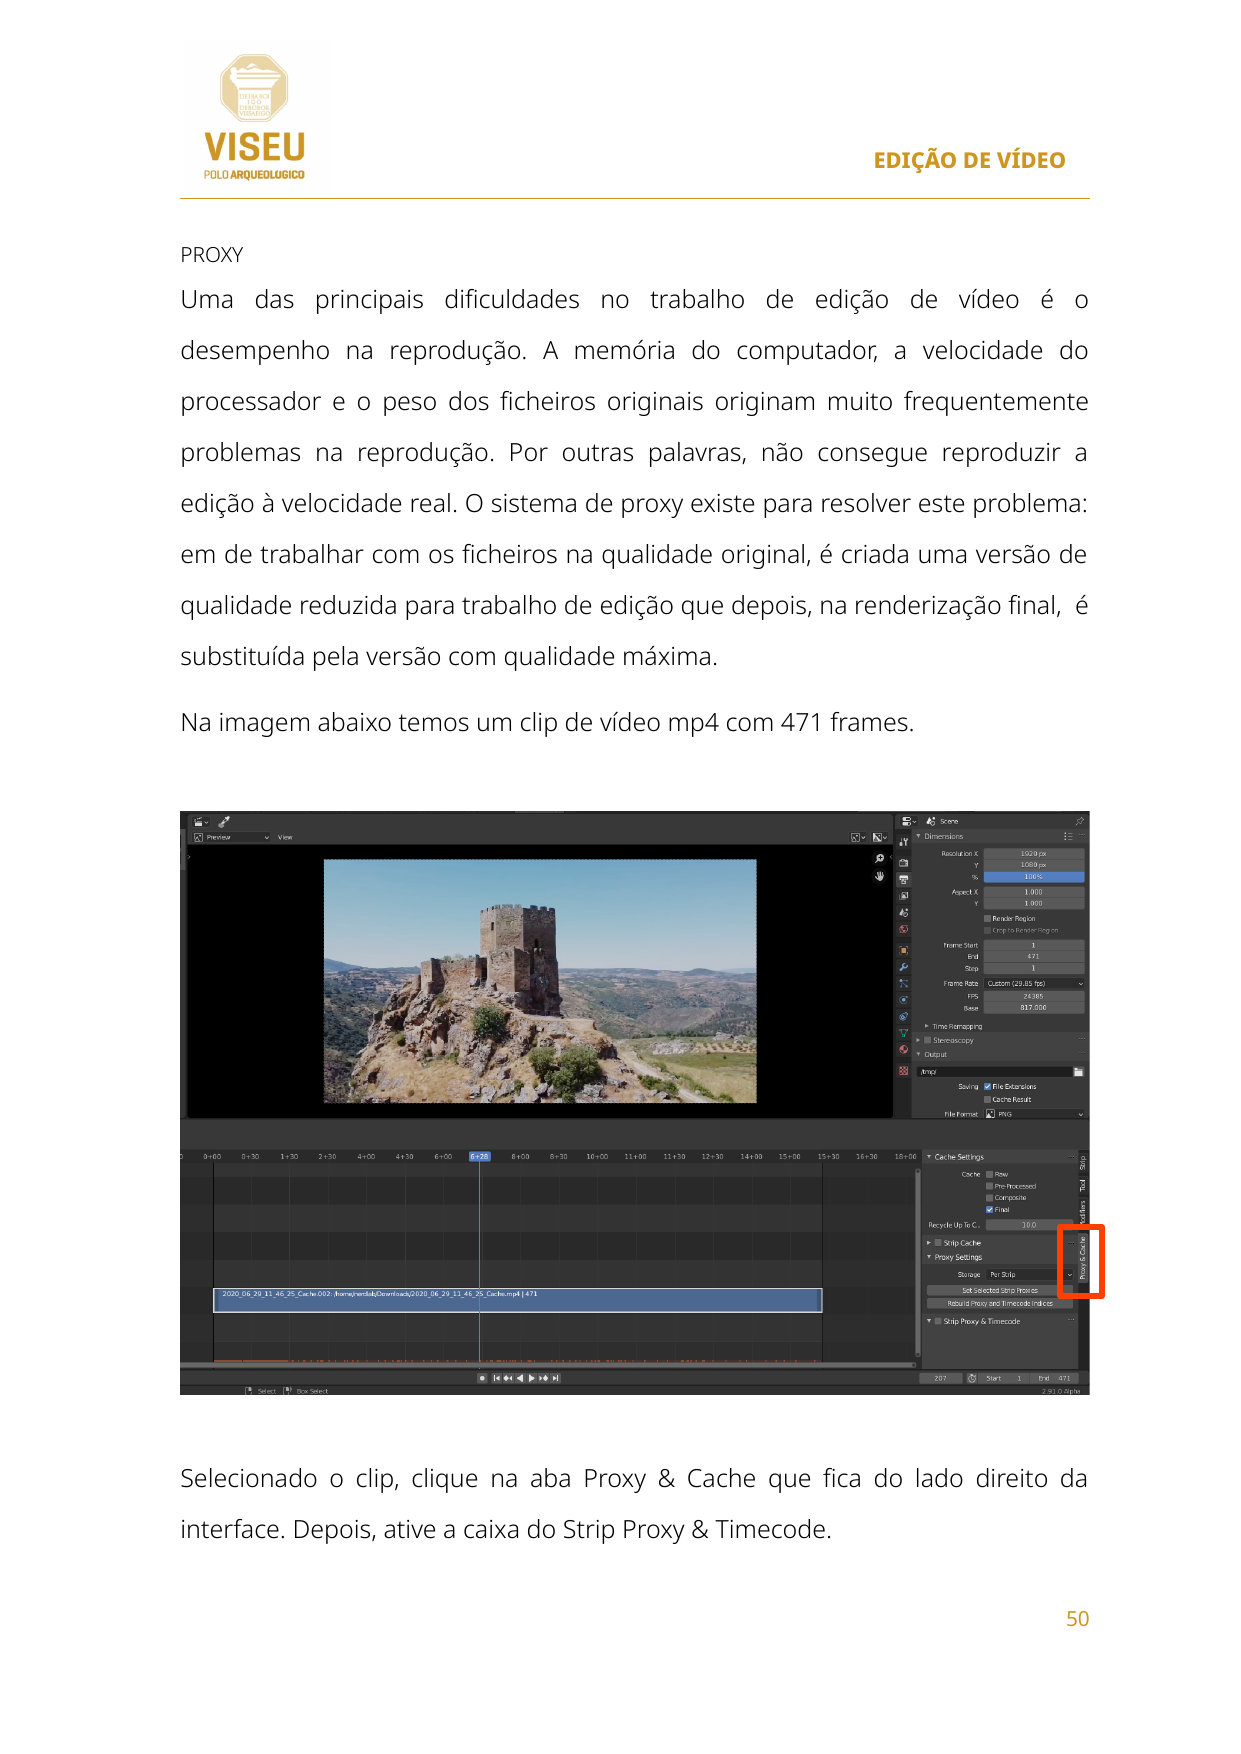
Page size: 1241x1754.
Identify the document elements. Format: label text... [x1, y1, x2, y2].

text Uma das principais dificuldades no trabalho de edição de vídeo é o desempenho na reprodução. A memória do computador, a velocidade do processador e o peso dos ficheiros originais originam muito frequentemente problemas na reprodução. Por outras palavras, não consegue reproduzir a edição à velocidade real. O sistema de proxy existe para resolver este problema: em de trabalhar com os ficheiros na qualidade original, é criada uma versão de qualidade reduzida para trabalho de edição que depois, na renderização final, é substituída pela versão com qualidade máxima. [180, 282, 1090, 673]
subtitle Proxy [180, 241, 1090, 269]
picture [1063, 1230, 1090, 1293]
picture [180, 811, 1090, 1395]
text Selecionado o clip, clique na aba Proxy & Cache que fica do lado direito da interface. Depois, ative a caixa do Strip Proxy & Timecode. [180, 1460, 1090, 1545]
text Na imagem abaixo temos um clip de vídeo mp4 com 471 frames. [180, 704, 1090, 738]
